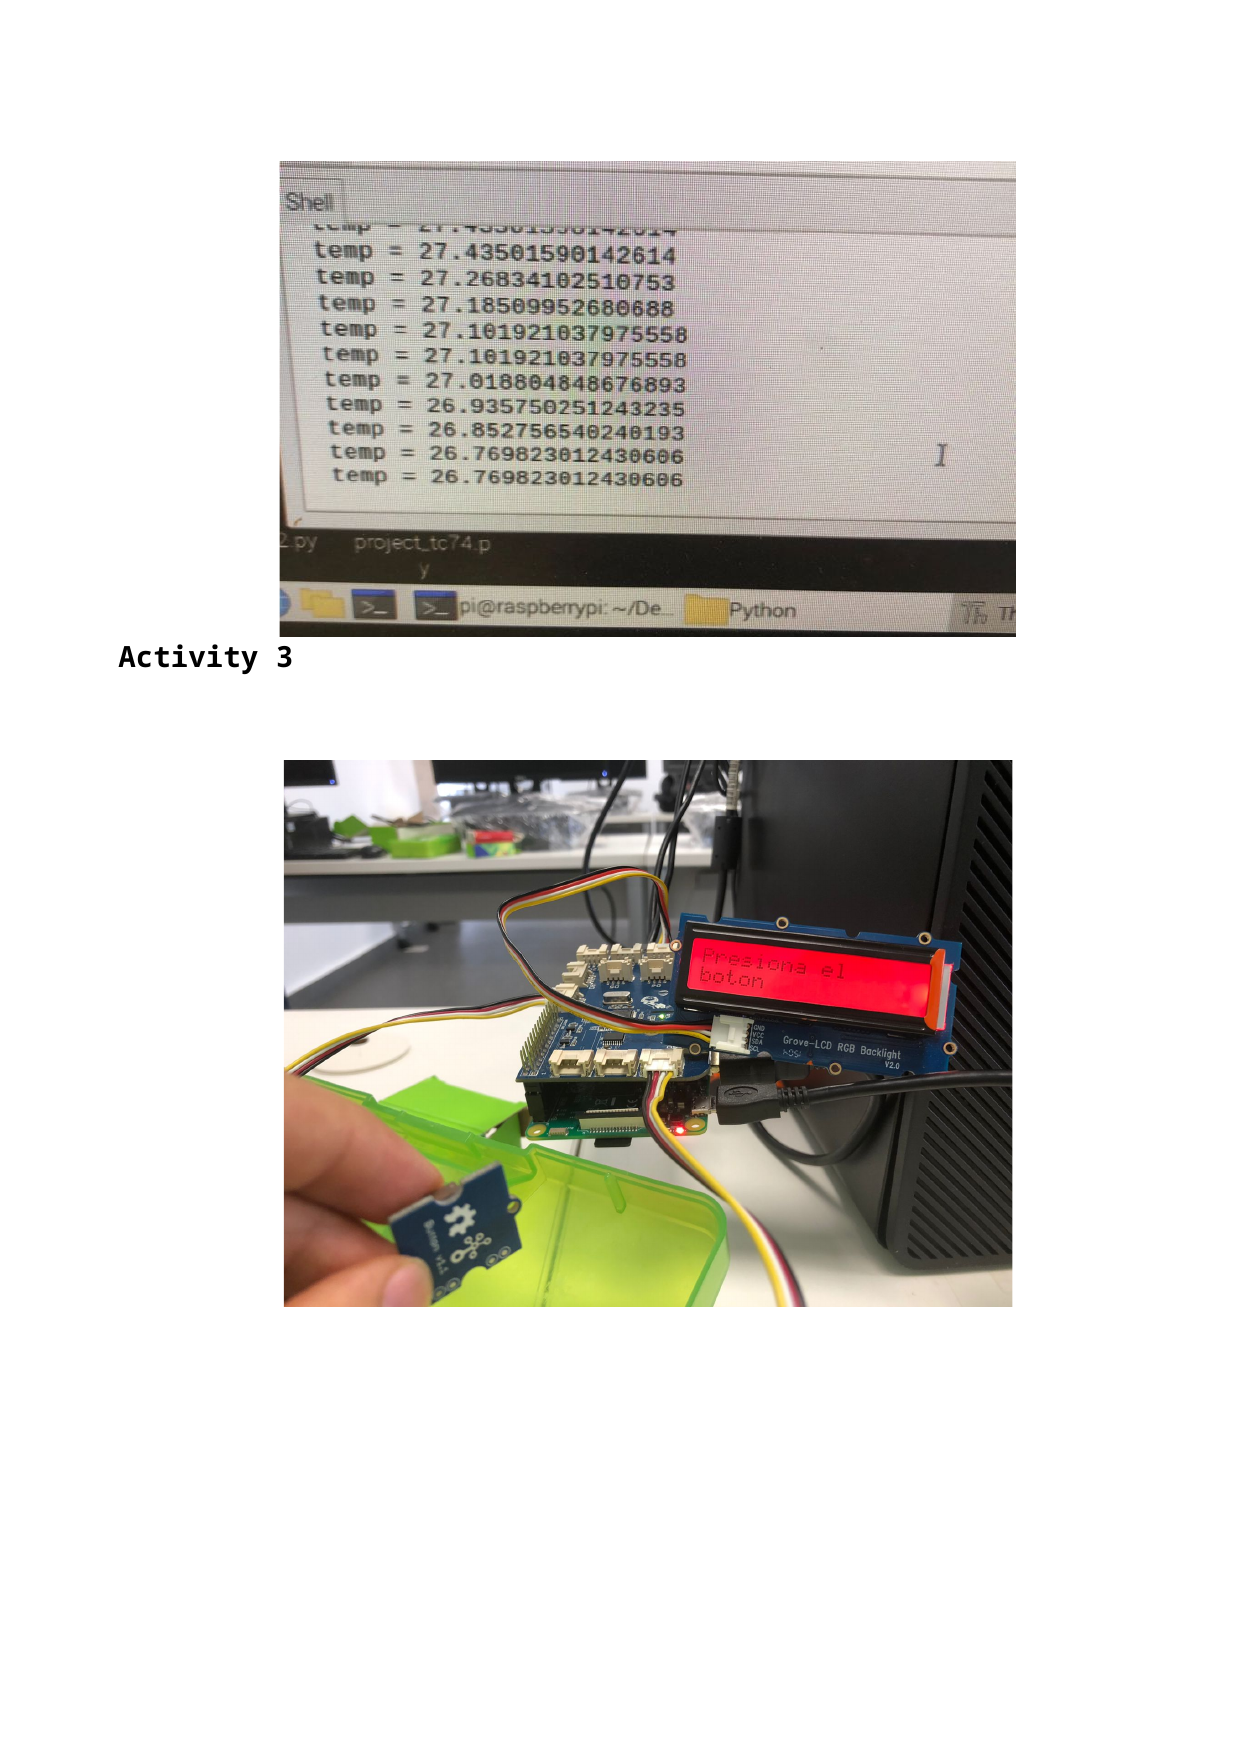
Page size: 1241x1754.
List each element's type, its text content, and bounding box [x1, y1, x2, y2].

picture [279, 161, 1016, 637]
text Activity 3 [118, 158, 1122, 676]
picture [283, 760, 1013, 1307]
